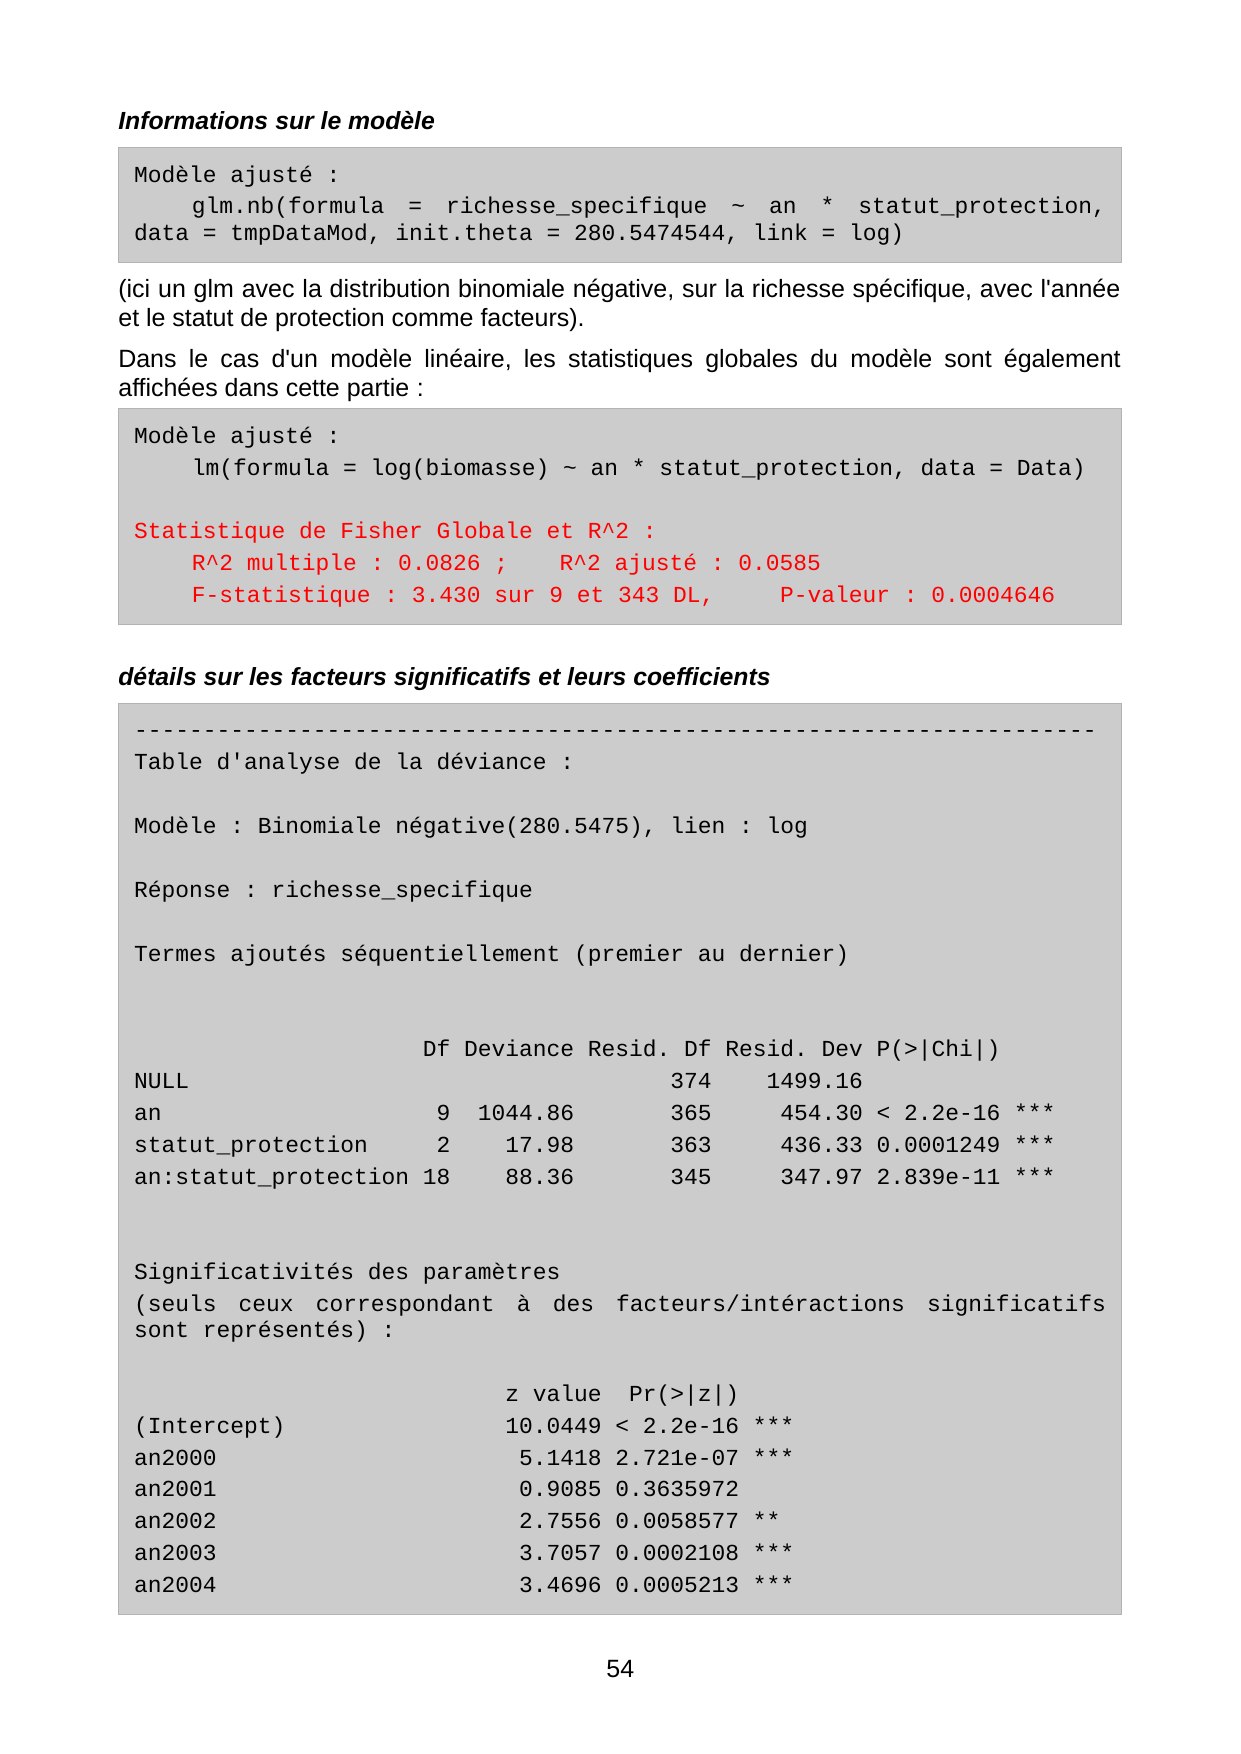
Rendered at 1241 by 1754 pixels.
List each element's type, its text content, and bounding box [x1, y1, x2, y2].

text Modèle ajusté : [119, 148, 1121, 179]
text Significativités des paramètres [119, 1245, 1121, 1277]
text (ici un glm avec la distribution binomiale négative, sur la richesse spécifique, avec l'année et le statut de protection comme facteurs). [118, 274, 1122, 332]
text Statistique de Fisher Globale et R^2 : [119, 504, 1121, 536]
text Dans le cas d'un modèle linéaire, les statistiques globales du modèle sont également affichées dans cette partie : [118, 344, 1122, 402]
text Réponse : richesse_specifique [119, 862, 1121, 894]
text statut_protection 2 17.98 363 436.33 0.0001249 *** [119, 1117, 1121, 1149]
text an2003 3.7057 0.0002108 *** [119, 1526, 1121, 1558]
text an2000 5.1418 2.721e-07 *** [119, 1430, 1121, 1462]
text an 9 1044.86 365 454.30 < 2.2e-16 *** [119, 1085, 1121, 1117]
text Table d'analyse de la déviance : [119, 735, 1121, 767]
text NULL 374 1499.16 [119, 1053, 1121, 1085]
text an2001 0.9085 0.3635972 [119, 1462, 1121, 1494]
text Modèle ajusté : [119, 409, 1121, 440]
text R^2 multiple : 0.0826 ; R^2 ajusté : 0.0585 [119, 536, 1121, 568]
text an2002 2.7556 0.0058577 ** [119, 1494, 1121, 1526]
text Df Deviance Resid. Df Resid. Dev P(>|Chi|) [119, 1022, 1121, 1053]
subtitle Informations sur le modèle [118, 106, 1122, 135]
text F-statistique : 3.430 sur 9 et 343 DL, P-valeur : 0.0004646 [119, 568, 1121, 624]
text lm(formula = log(biomasse) ~ an * statut_protection, data = Data) [119, 440, 1121, 472]
text an:statut_protection 18 88.36 345 347.97 2.839e-11 *** [119, 1149, 1121, 1181]
text an2004 3.4696 0.0005213 *** [119, 1558, 1121, 1614]
text ---------------------------------------------------------------------- [119, 704, 1121, 735]
text Termes ajoutés séquentiellement (premier au dernier) [119, 926, 1121, 958]
text Modèle : Binomiale négative(280.5475), lien : log [119, 798, 1121, 830]
text glm.nb(formula = richesse_specifique ~ an * statut_protection, data = tmpDataMod, init.theta = 280.5474544, link = log) [119, 179, 1121, 262]
text z value Pr(>|z|) [119, 1366, 1121, 1398]
subtitle détails sur les facteurs significatifs et leurs coefficients [118, 662, 1122, 691]
text (seuls ceux correspondant à des facteurs/intéractions significatifs sont représentés) : [119, 1277, 1121, 1334]
text (Intercept) 10.0449 < 2.2e-16 *** [119, 1398, 1121, 1430]
